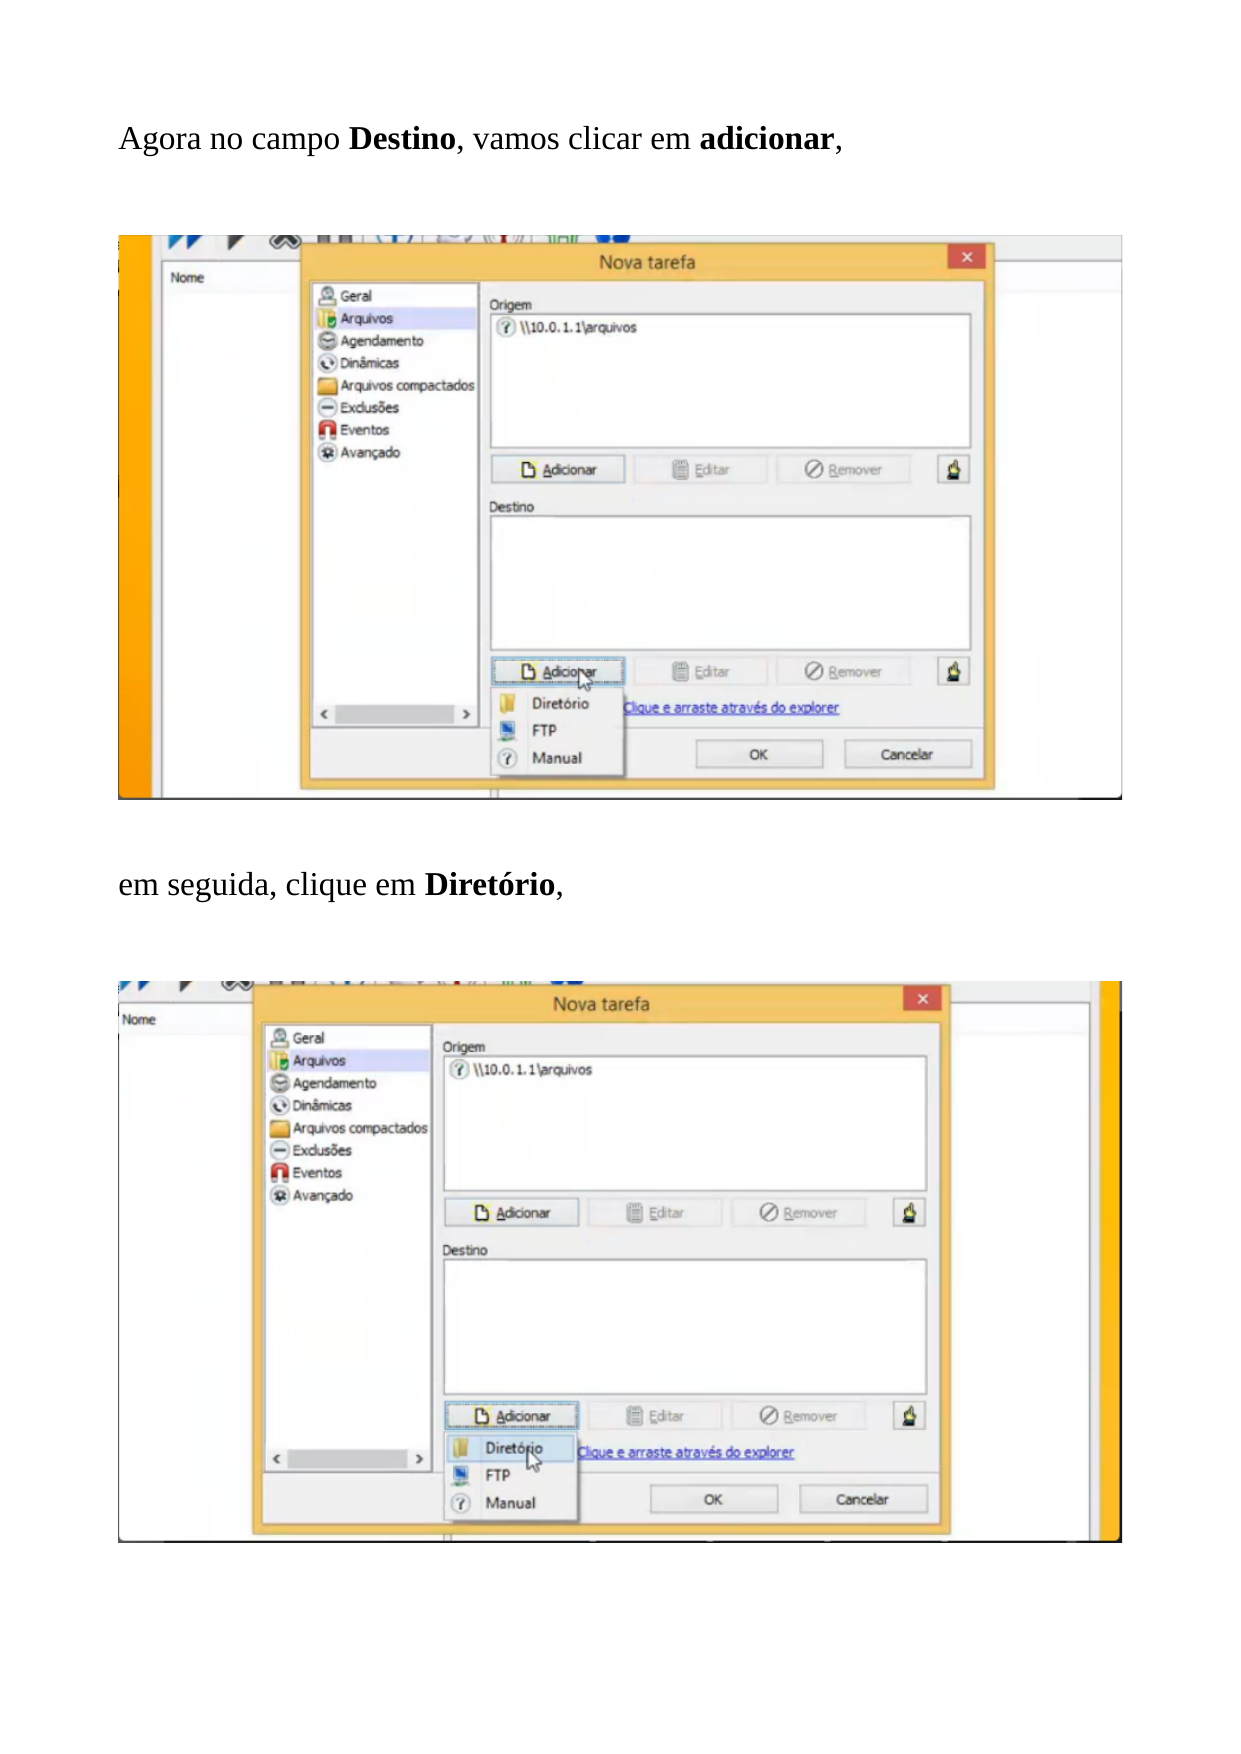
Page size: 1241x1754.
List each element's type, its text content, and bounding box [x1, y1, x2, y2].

text Agora no campo Destino, vamos clicar em adicionar, [118, 118, 1122, 156]
picture [118, 235, 1123, 800]
picture [118, 981, 1123, 1543]
text em seguida, clique em Diretório, [118, 864, 1122, 903]
